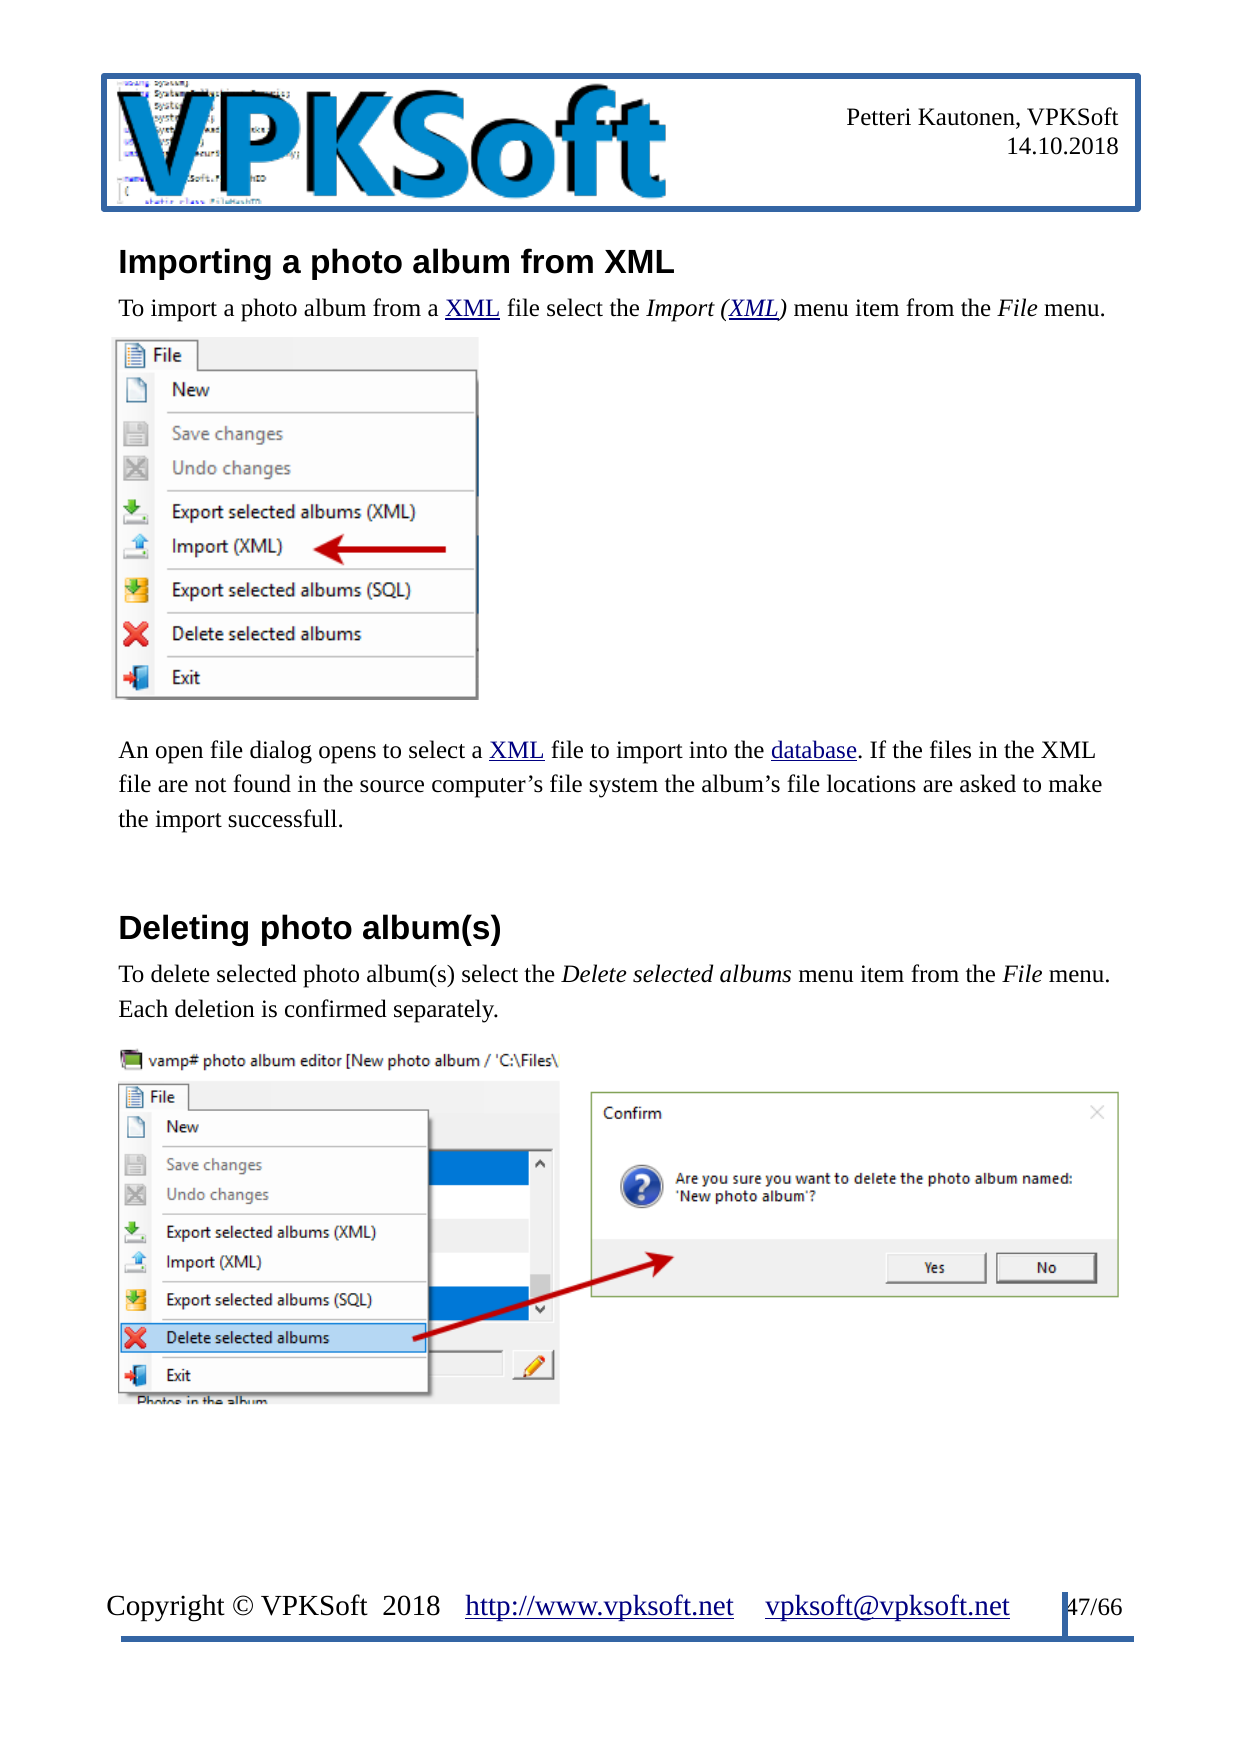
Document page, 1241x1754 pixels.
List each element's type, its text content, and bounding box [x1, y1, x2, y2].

text An open file dialog opens to select a XML file to import into the database. If the files in the XML file are not found in the source computer’s file system the album’s file locations are asked to make the import successfull. [118, 735, 1122, 832]
subtitle Deleting photo album(s) [118, 908, 1122, 947]
subtitle Importing a photo album from XML [118, 242, 1122, 281]
picture [118, 1042, 1123, 1411]
picture [116, 81, 672, 204]
text To import a photo album from a XML file select the Import (XML) menu item from the File menu. [118, 293, 1122, 322]
picture [111, 337, 479, 700]
text To delete selected photo album(s) select the Delete selected albums menu item from the File menu. Each deletion is confirmed separately. [118, 959, 1122, 1022]
